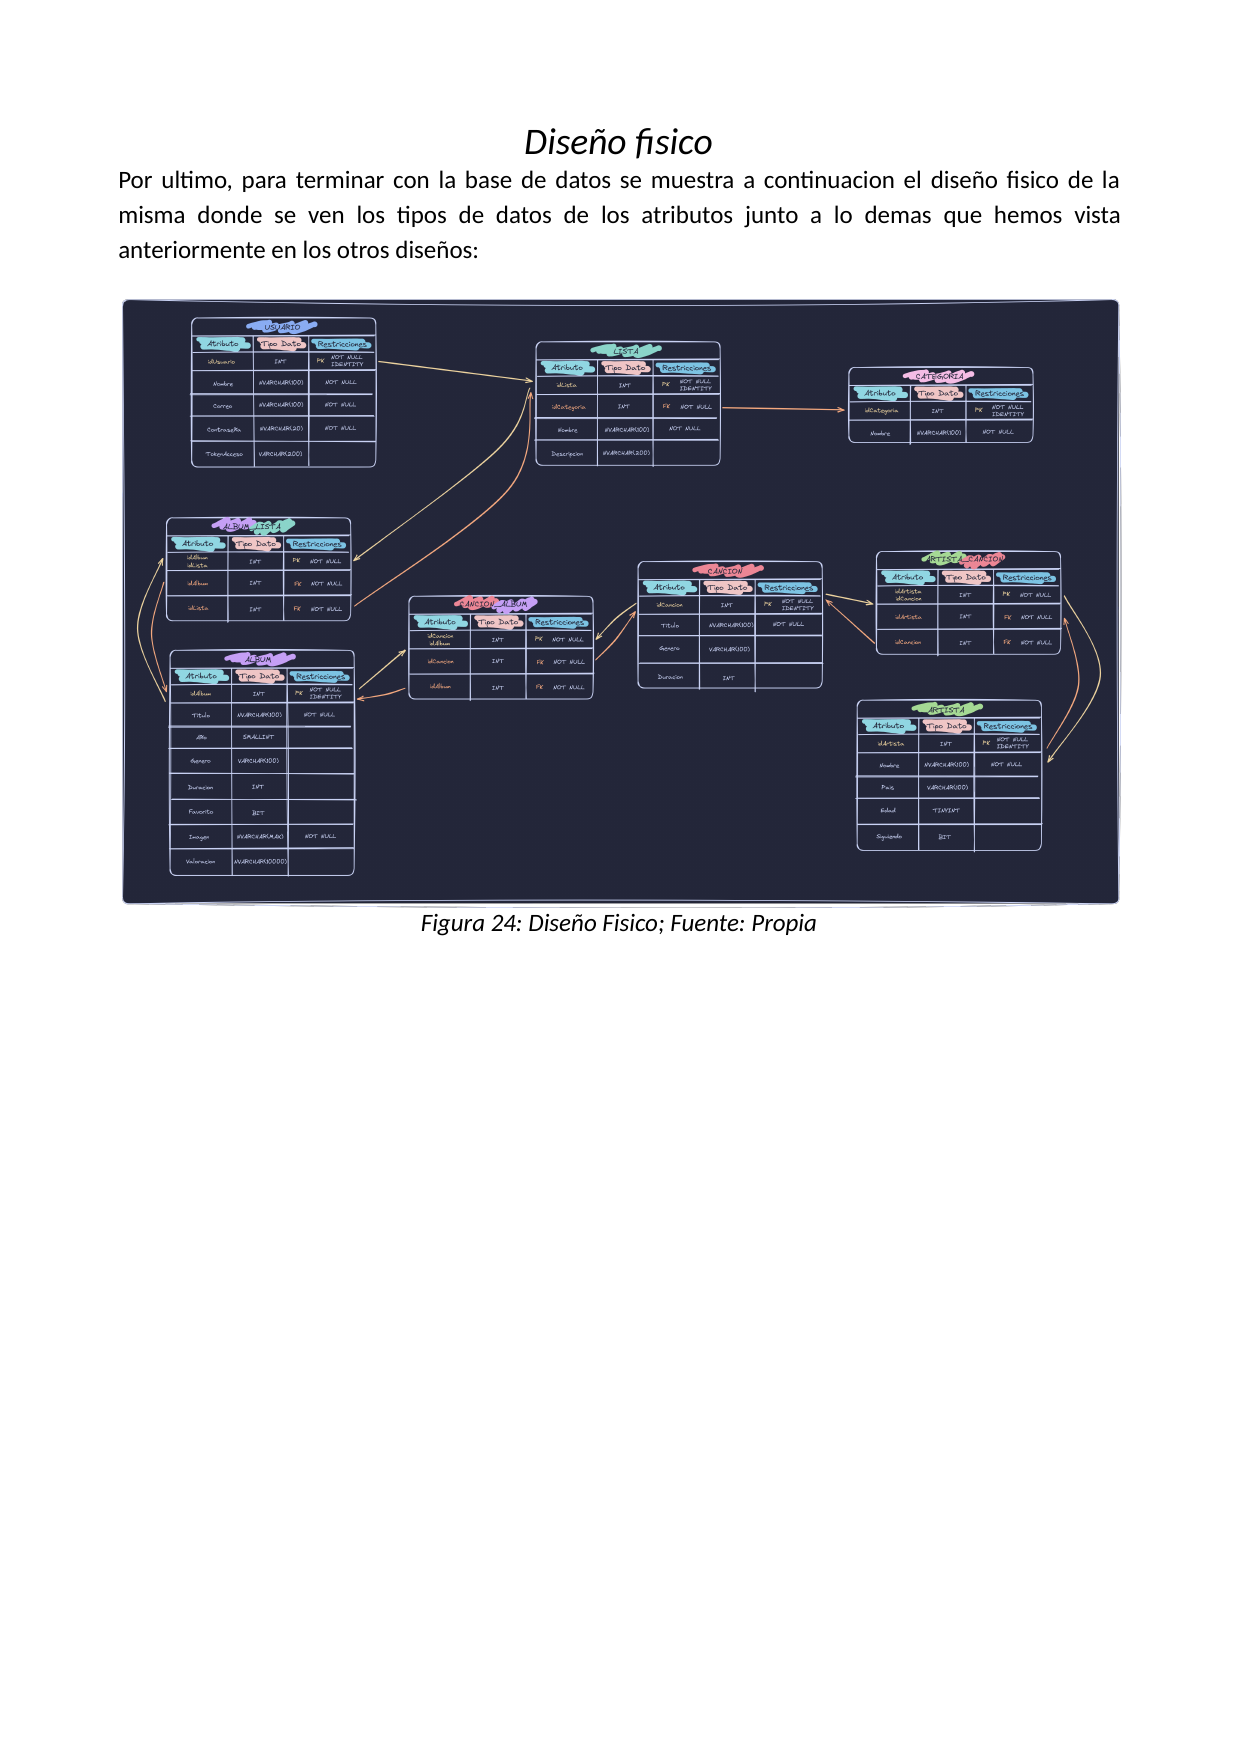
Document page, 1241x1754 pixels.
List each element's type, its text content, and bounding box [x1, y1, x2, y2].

text Figura 24: Diseño Fisico; Fuente: Propia [118, 908, 1122, 938]
picture [118, 296, 1123, 908]
text Diseño fisico [118, 118, 1122, 164]
text Por ultimo, para terminar con la base de datos se muestra a continuacion el diseño fisico de la misma donde se ven los tipos de datos de los atributos junto a lo demas que hemos vista anteriormente en los otros diseños: [118, 164, 1122, 264]
